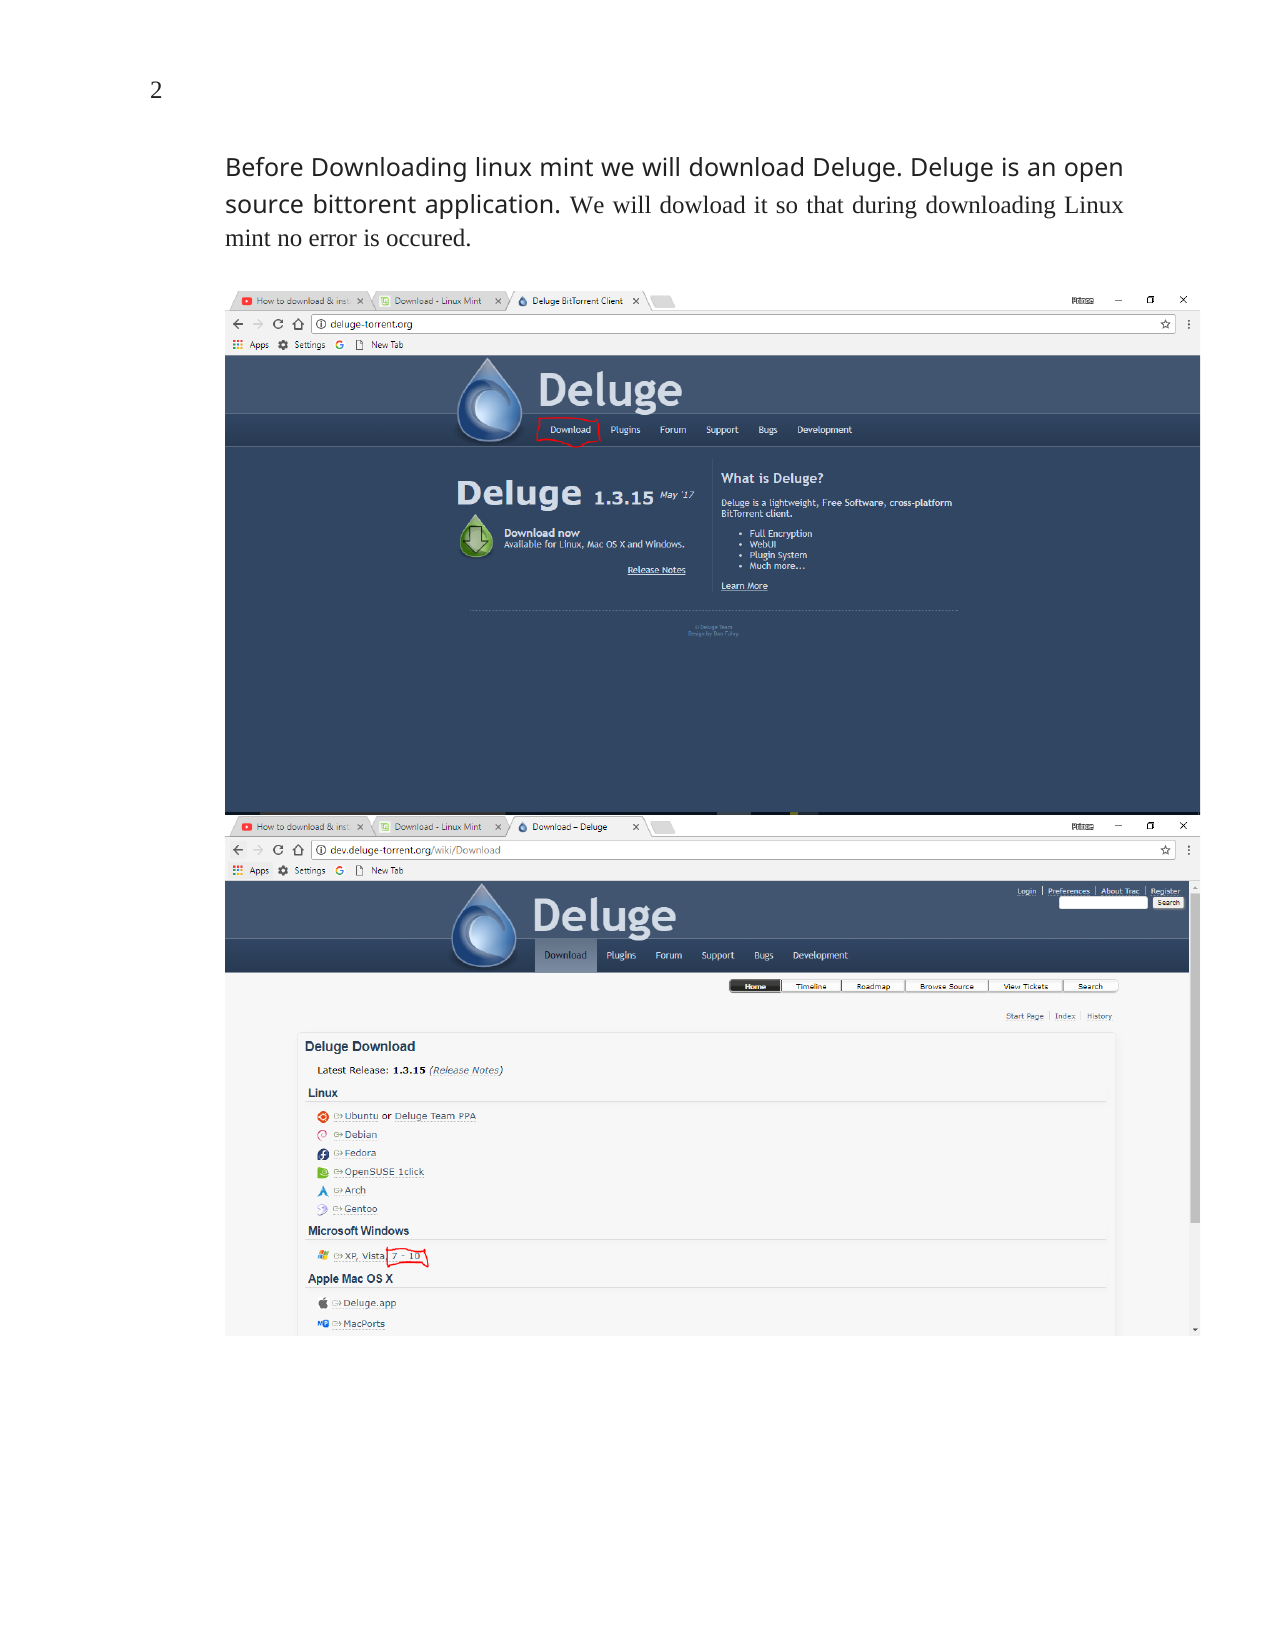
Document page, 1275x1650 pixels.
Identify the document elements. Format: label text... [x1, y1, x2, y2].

picture [225, 291, 1200, 815]
picture [225, 816, 1200, 1336]
list Before Downloading linux mint we will download Deluge. Deluge is an open source bittorent application. We will dowload it so that during downloading Linux mint no error is occured. [225, 150, 1125, 252]
